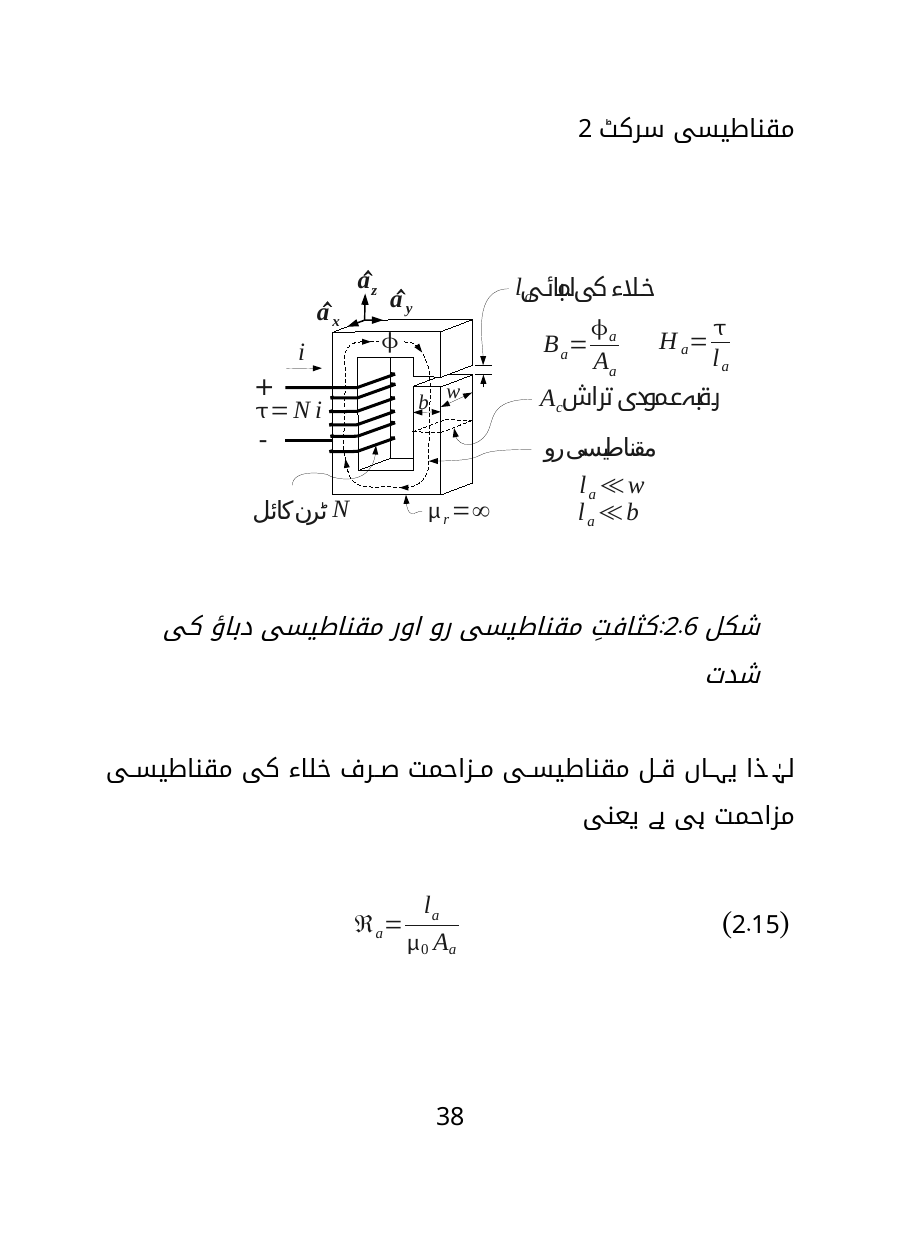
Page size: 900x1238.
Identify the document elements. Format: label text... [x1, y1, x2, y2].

text شکل 2.6:کثافتِ مقناطیسی رو اور مقناطیسی دباؤ کی شدت [140, 195, 760, 698]
table_header [105, 886, 700, 977]
table_header (2.15) [700, 886, 795, 977]
text لہٰذا یہاں قل مقناطیسی مزاحمت صرف خلاء کی مقناطیسی مزاحمت ہی ہے یعنی [105, 745, 795, 840]
